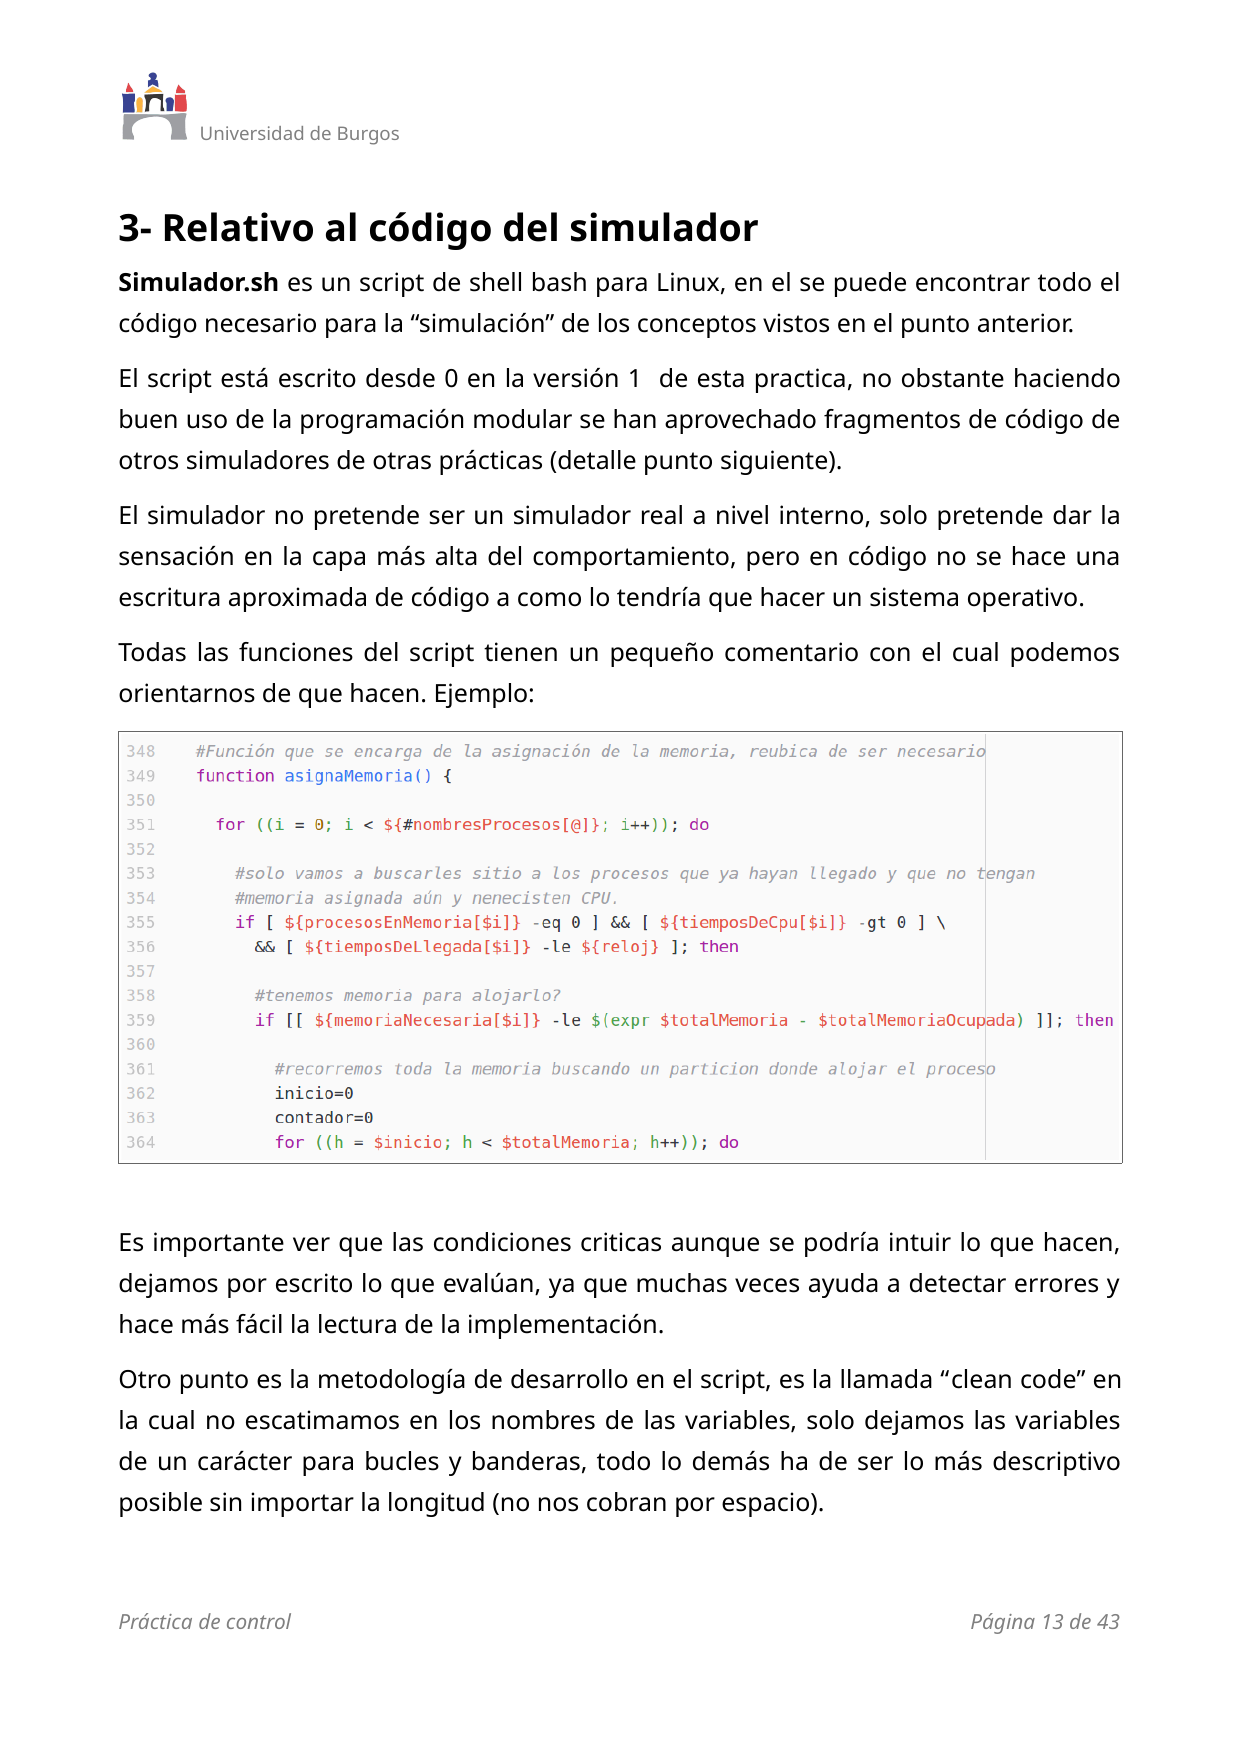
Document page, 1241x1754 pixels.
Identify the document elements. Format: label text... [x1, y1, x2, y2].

picture [117, 72, 189, 142]
text Es importante ver que las condiciones criticas aunque se podría intuir lo que hacen, dejamos por escrito lo que evalúan, ya que muchas veces ayuda a detectar errores y hace más fácil la lectura de la implementación. [118, 1225, 1122, 1341]
subtitle 3- Relativo al código del simulador [118, 201, 1122, 252]
text Todas las funciones del script tienen un pequeño comentario con el cual podemos orientarnos de que hacen. Ejemplo: [118, 635, 1122, 710]
text Simulador.sh es un script de shell bash para Linux, en el se puede encontrar todo el código necesario para la “simulación” de los conceptos vistos en el punto anterior. [118, 264, 1122, 339]
text Otro punto es la metodología de desarrollo en el script, es la llamada “clean code” en la cual no escatimamos en los nombres de las variables, solo dejamos las variables de un carácter para bucles y banderas, todo lo demás ha de ser lo más descriptivo posible sin importar la longitud (no nos cobran por espacio). [118, 1362, 1122, 1518]
picture [121, 734, 1119, 1160]
text El simulador no pretende ser un simulador real a nivel interno, solo pretende dar la sensación en la capa más alta del comportamiento, pero en código no se hace una escritura aproximada de código a como lo tendría que hacer un sistema operativo. [118, 498, 1122, 614]
text El script está escrito desde 0 en la versión 1 de esta practica, no obstante haciendo buen uso de la programación modular se han aprovechado fragmentos de código de otros simuladores de otras prácticas (detalle punto siguiente). [118, 361, 1122, 477]
